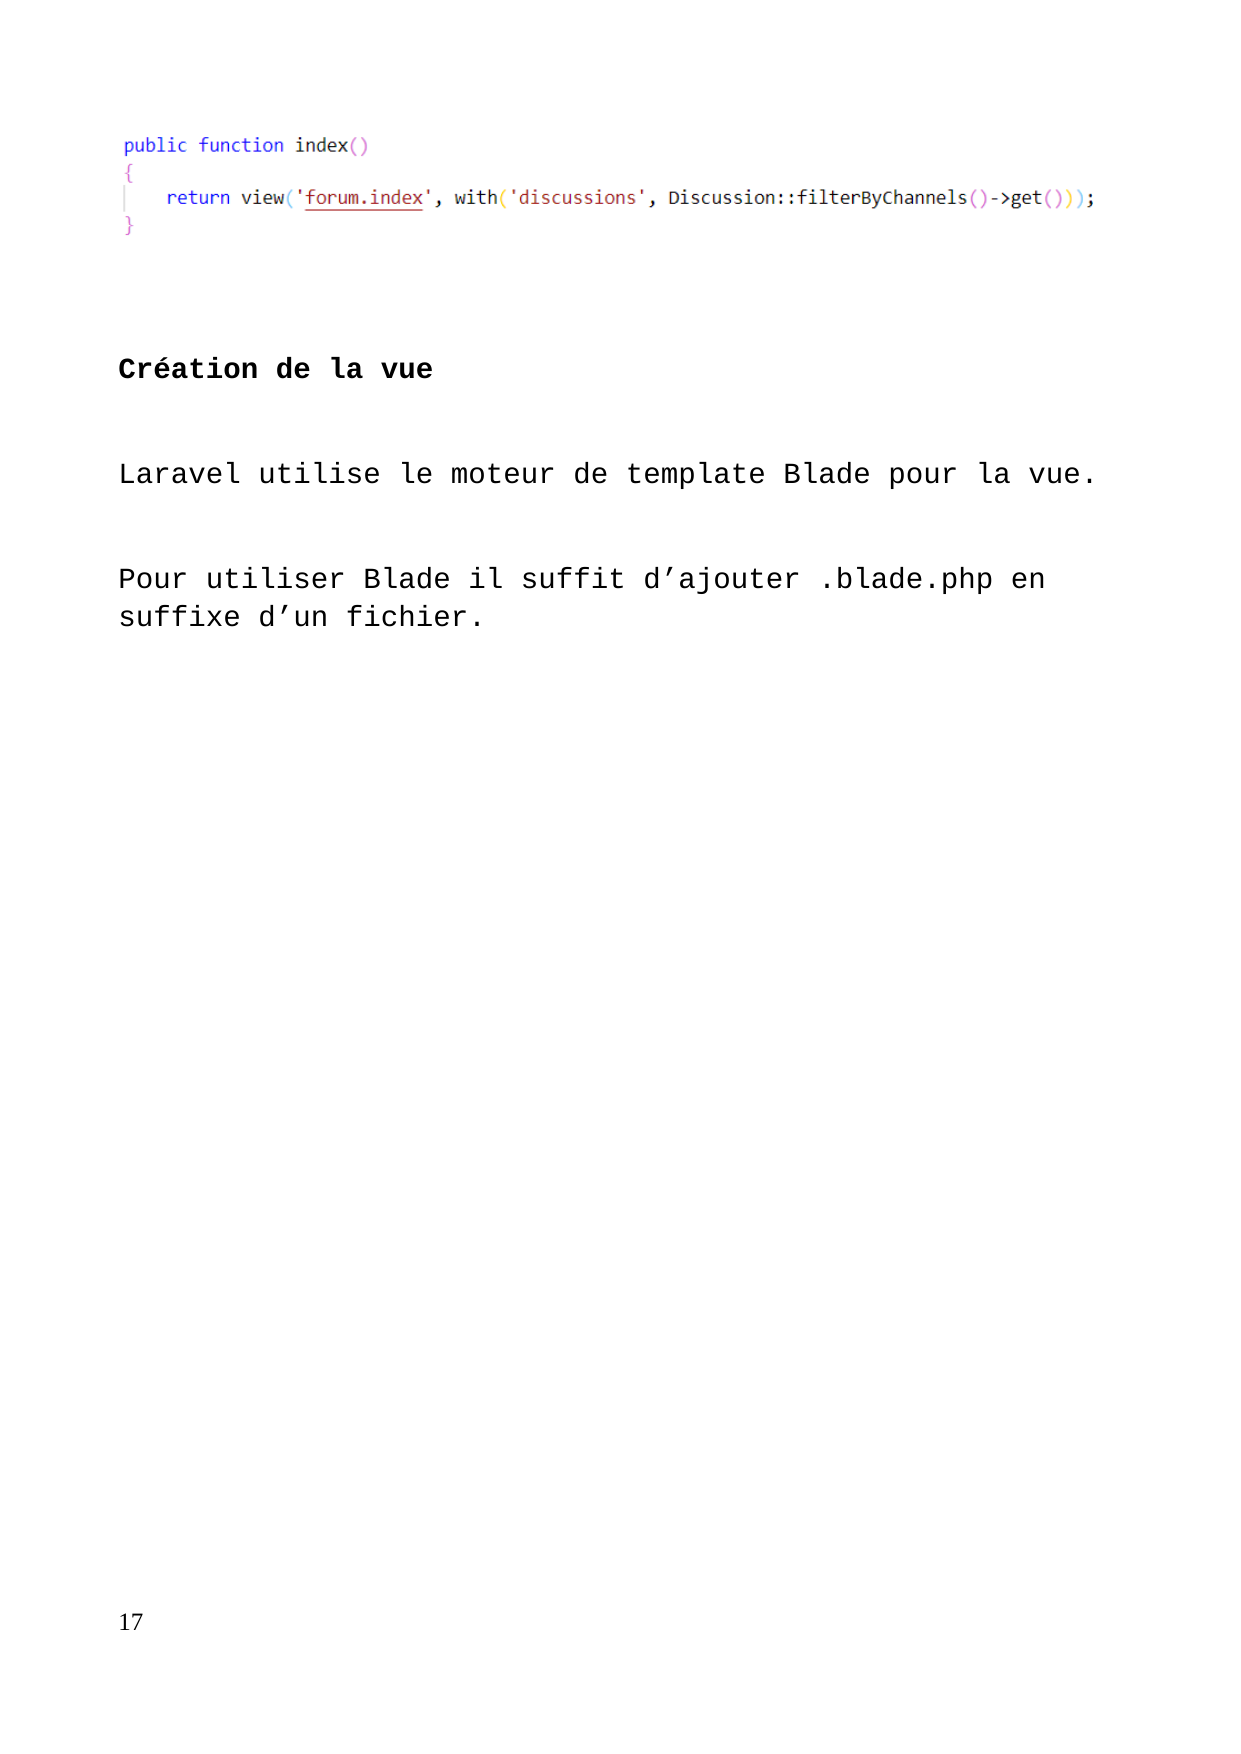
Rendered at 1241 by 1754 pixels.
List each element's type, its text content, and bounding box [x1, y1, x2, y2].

text Laravel utilise le moteur de template Blade pour la vue. [118, 459, 1122, 492]
picture [118, 135, 1123, 244]
text Création de la vue [118, 354, 1122, 387]
text Pour utiliser Blade il suffit d’ajouter .blade.php en suffixe d’un fichier. [118, 564, 1122, 635]
